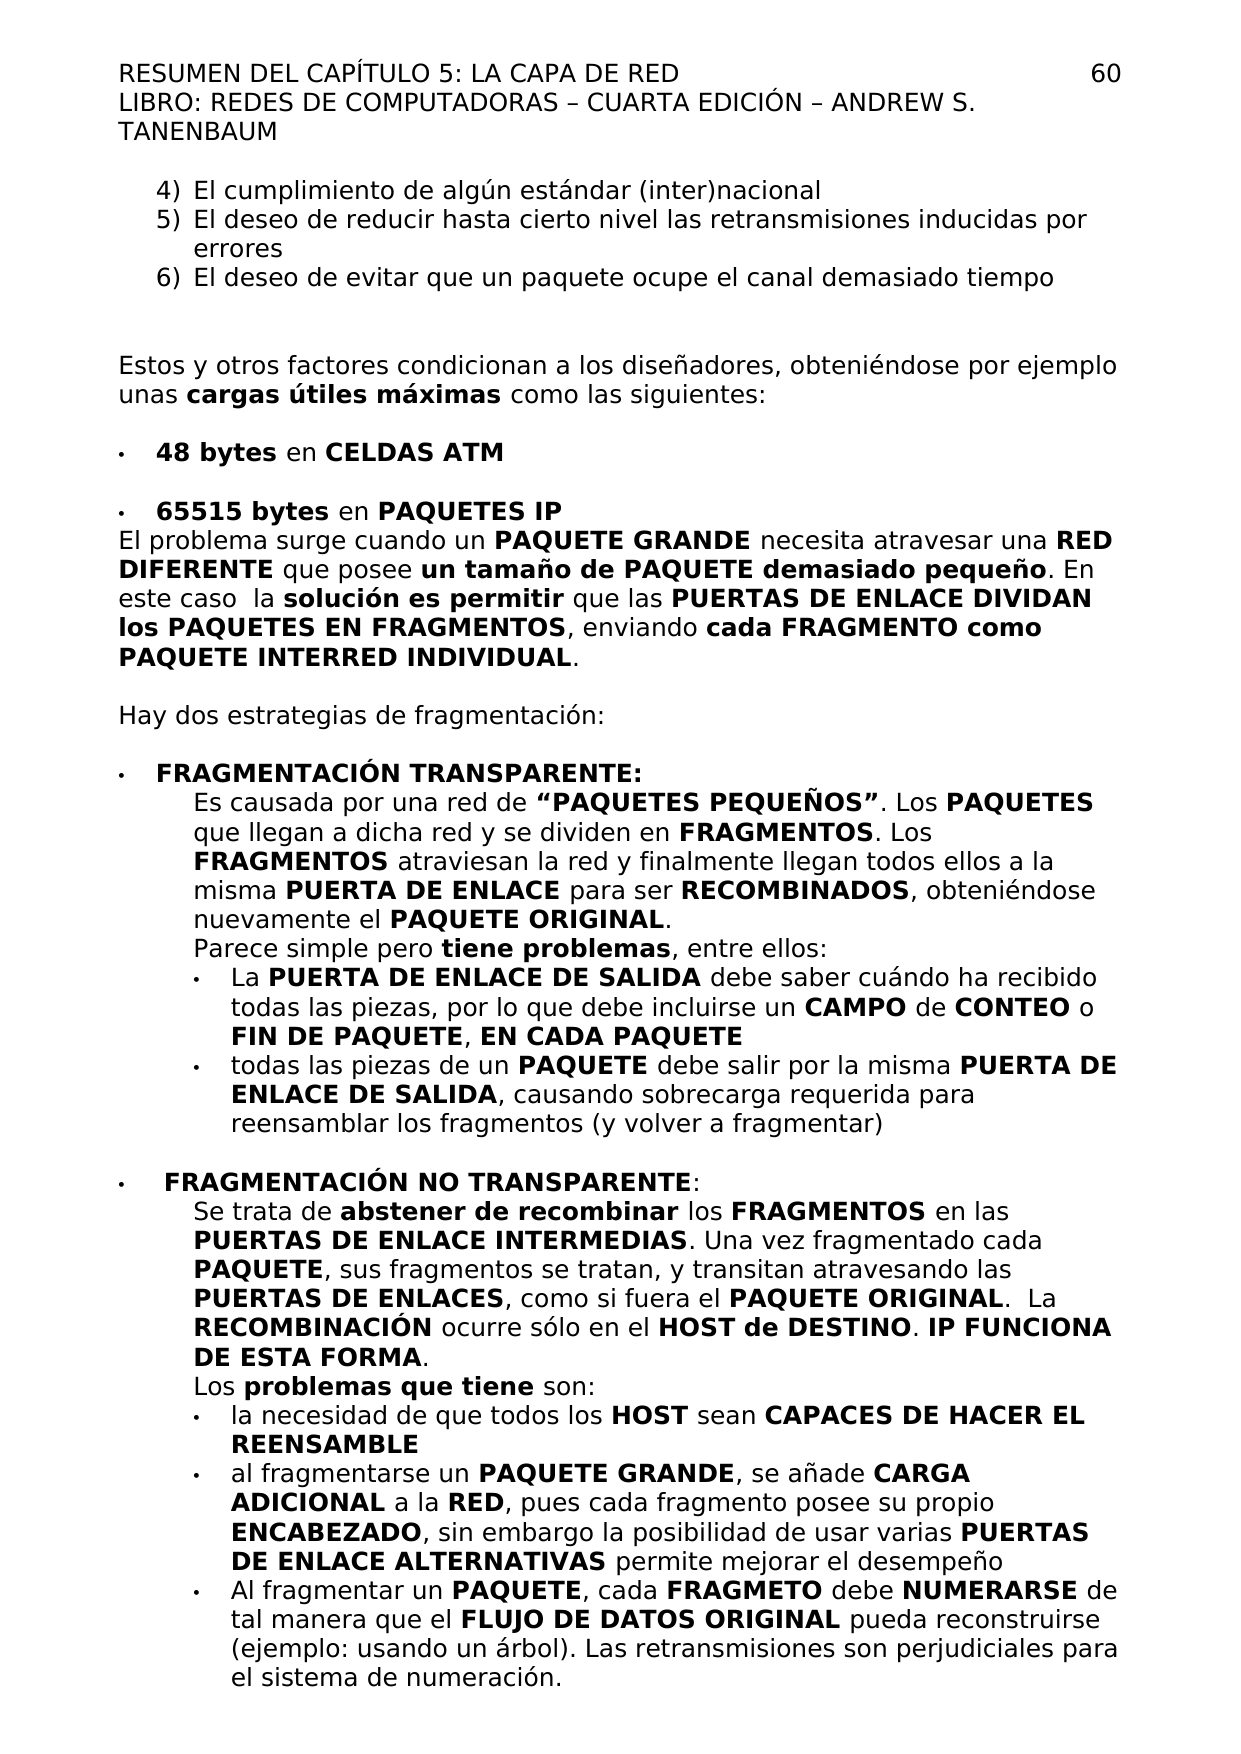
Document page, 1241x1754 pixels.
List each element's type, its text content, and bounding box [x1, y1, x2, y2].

list La PUERTA DE ENLACE DE SALIDA debe saber cuándo ha recibido todas las piezas, por lo que debe incluirse un CAMPO de CONTEO o FIN DE PAQUETE, EN CADA PAQUETE [193, 963, 1122, 1051]
list todas las piezas de un PAQUETE debe salir por la misma PUERTA DE ENLACE DE SALIDA, causando sobrecarga requerida para reensamblar los fragmentos (y volver a fragmentar) [193, 1051, 1122, 1138]
list la necesidad de que todos los HOST sean CAPACES DE HACER EL REENSAMBLE [193, 1401, 1122, 1459]
list al fragmentarse un PAQUETE GRANDE, se añade CARGA ADICIONAL a la RED, pues cada fragmento posee su propio ENCABEZADO, sin embargo la posibilidad de usar varias PUERTAS DE ENLACE ALTERNATIVAS permite mejorar el desempeño [193, 1459, 1122, 1576]
list El cumplimiento de algún estándar (inter)nacional [156, 176, 1122, 205]
list Los problemas que tiene son: [156, 1372, 1122, 1401]
list Parece simple pero tiene problemas, entre ellos: [156, 934, 1122, 963]
text Hay dos estrategias de fragmentación: [118, 701, 1122, 730]
list Es causada por una red de “PAQUETES PEQUEÑOS”. Los PAQUETES que llegan a dicha red y se dividen en FRAGMENTOS. Los FRAGMENTOS atraviesan la red y finalmente llegan todos ellos a la misma PUERTA DE ENLACE para ser RECOMBINADOS, obteniéndose nuevamente el PAQUETE ORIGINAL. [156, 788, 1122, 934]
list El deseo de evitar que un paquete ocupe el canal demasiado tiempo [156, 263, 1122, 293]
text El problema surge cuando un PAQUETE GRANDE necesita atravesar una RED DIFERENTE que posee un tamaño de PAQUETE demasiado pequeño. En este caso la solución es permitir que las PUERTAS DE ENLACE DIVIDAN los PAQUETES EN FRAGMENTOS, enviando cada FRAGMENTO como PAQUETE INTERRED INDIVIDUAL. [118, 526, 1122, 672]
list El deseo de reducir hasta cierto nivel las retransmisiones inducidas por errores [156, 205, 1122, 263]
list FRAGMENTACIÓN NO TRANSPARENTE: [118, 1168, 1122, 1197]
list Se trata de abstener de recombinar los FRAGMENTOS en las PUERTAS DE ENLACE INTERMEDIAS. Una vez fragmentado cada PAQUETE, sus fragmentos se tratan, y transitan atravesando las PUERTAS DE ENLACES, como si fuera el PAQUETE ORIGINAL. La RECOMBINACIÓN ocurre sólo en el HOST de DESTINO. IP FUNCIONA DE ESTA FORMA. [156, 1197, 1122, 1372]
list Al fragmentar un PAQUETE, cada FRAGMETO debe NUMERARSE de tal manera que el FLUJO DE DATOS ORIGINAL pueda reconstruirse (ejemplo: usando un árbol). Las retransmisiones son perjudiciales para el sistema de numeración. [193, 1576, 1122, 1693]
list 48 bytes en CELDAS ATM [118, 438, 1122, 468]
list FRAGMENTACIÓN TRANSPARENTE: [118, 759, 1122, 788]
text Estos y otros factores condicionan a los diseñadores, obteniéndose por ejemplo unas cargas útiles máximas como las siguientes: [118, 351, 1122, 409]
list 65515 bytes en PAQUETES IP [118, 497, 1122, 526]
